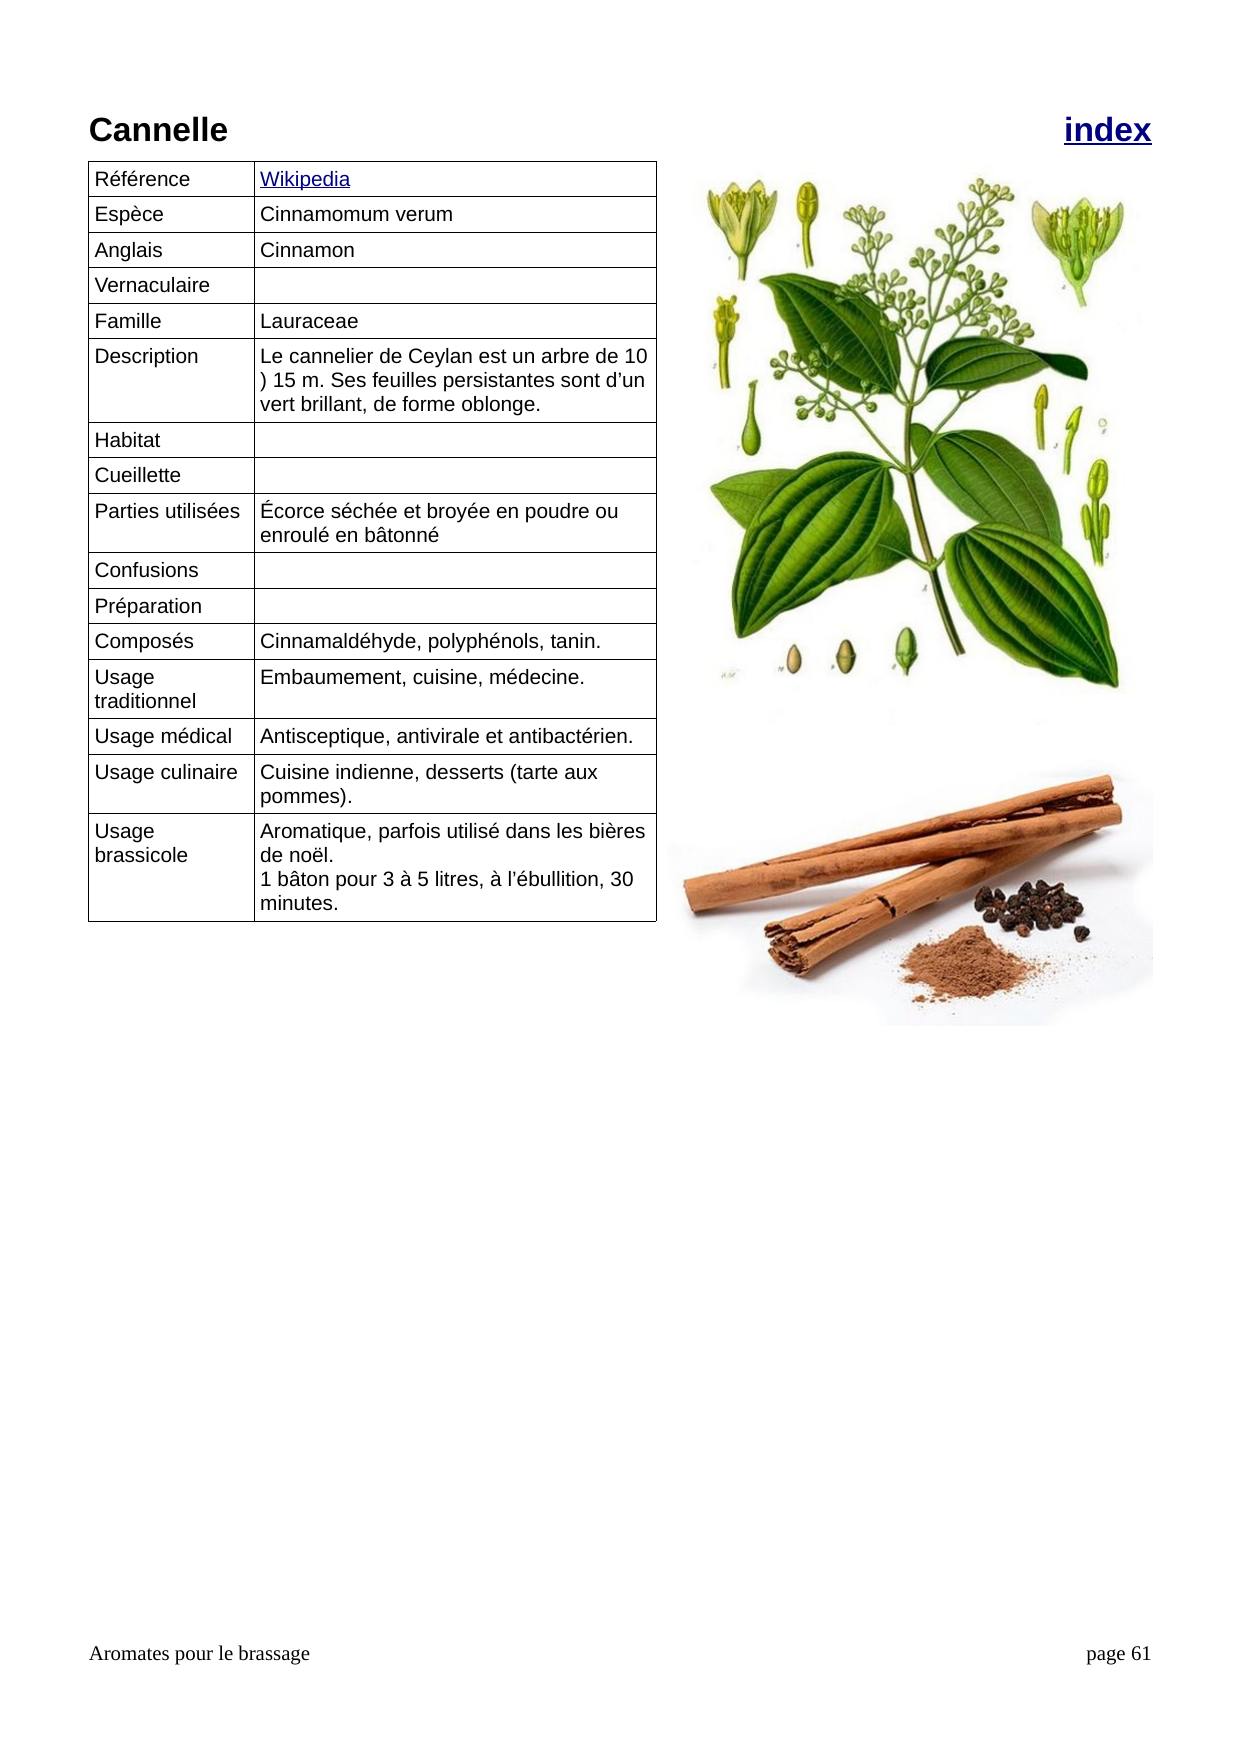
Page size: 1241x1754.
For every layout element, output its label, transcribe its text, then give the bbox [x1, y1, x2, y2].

table_cell [255, 268, 656, 303]
table_cell [255, 589, 656, 623]
table_cell Aromatique, parfois utilisé dans les bières de noël. 1 bâton pour 3 à 5 litres, à l’ébullition, 30 minutes. [255, 814, 656, 921]
table_cell Espèce [89, 197, 254, 232]
table_cell Écorce séchée et broyée en poudre ou enroulé en bâtonné [255, 494, 656, 552]
table_header Référence [89, 162, 254, 196]
table_cell Le cannelier de Ceylan est un arbre de 10 ) 15 m. Ses feuilles persistantes sont d’un vert brillant, de forme oblonge. [255, 339, 656, 422]
picture [676, 165, 1155, 725]
table_cell Antisceptique, antivirale et antibactérien. [255, 719, 656, 754]
table_cell Usage médical [89, 719, 254, 754]
table_header Wikipedia [255, 162, 656, 196]
table_cell Usage traditionnel [89, 660, 254, 718]
table_cell Usage brassicole [89, 814, 254, 921]
subtitle Cannelle index [88, 109, 1152, 148]
table_cell Cinnamaldéhyde, polyphénols, tanin. [255, 624, 656, 659]
table_cell Habitat [89, 423, 254, 457]
table_cell Cuisine indienne, desserts (tarte aux pommes). [255, 755, 656, 813]
table_cell Description [89, 339, 254, 422]
table_cell [255, 423, 656, 457]
picture [667, 746, 1153, 1026]
table_cell Famille [89, 304, 254, 338]
table_cell Embaumement, cuisine, médecine. [255, 660, 656, 718]
table_cell [255, 458, 656, 493]
table_cell Usage culinaire [89, 755, 254, 813]
table_cell Parties utilisées [89, 494, 254, 552]
table_cell Confusions [89, 553, 254, 588]
table_cell Composés [89, 624, 254, 659]
table_cell Cueillette [89, 458, 254, 493]
table_cell Lauraceae [255, 304, 656, 338]
table_cell Cinnamomum verum [255, 197, 656, 232]
table_cell [255, 553, 656, 588]
table_cell Anglais [89, 233, 254, 267]
table_cell Vernaculaire [89, 268, 254, 303]
table_cell Cinnamon [255, 233, 656, 267]
table_cell Préparation [89, 589, 254, 623]
